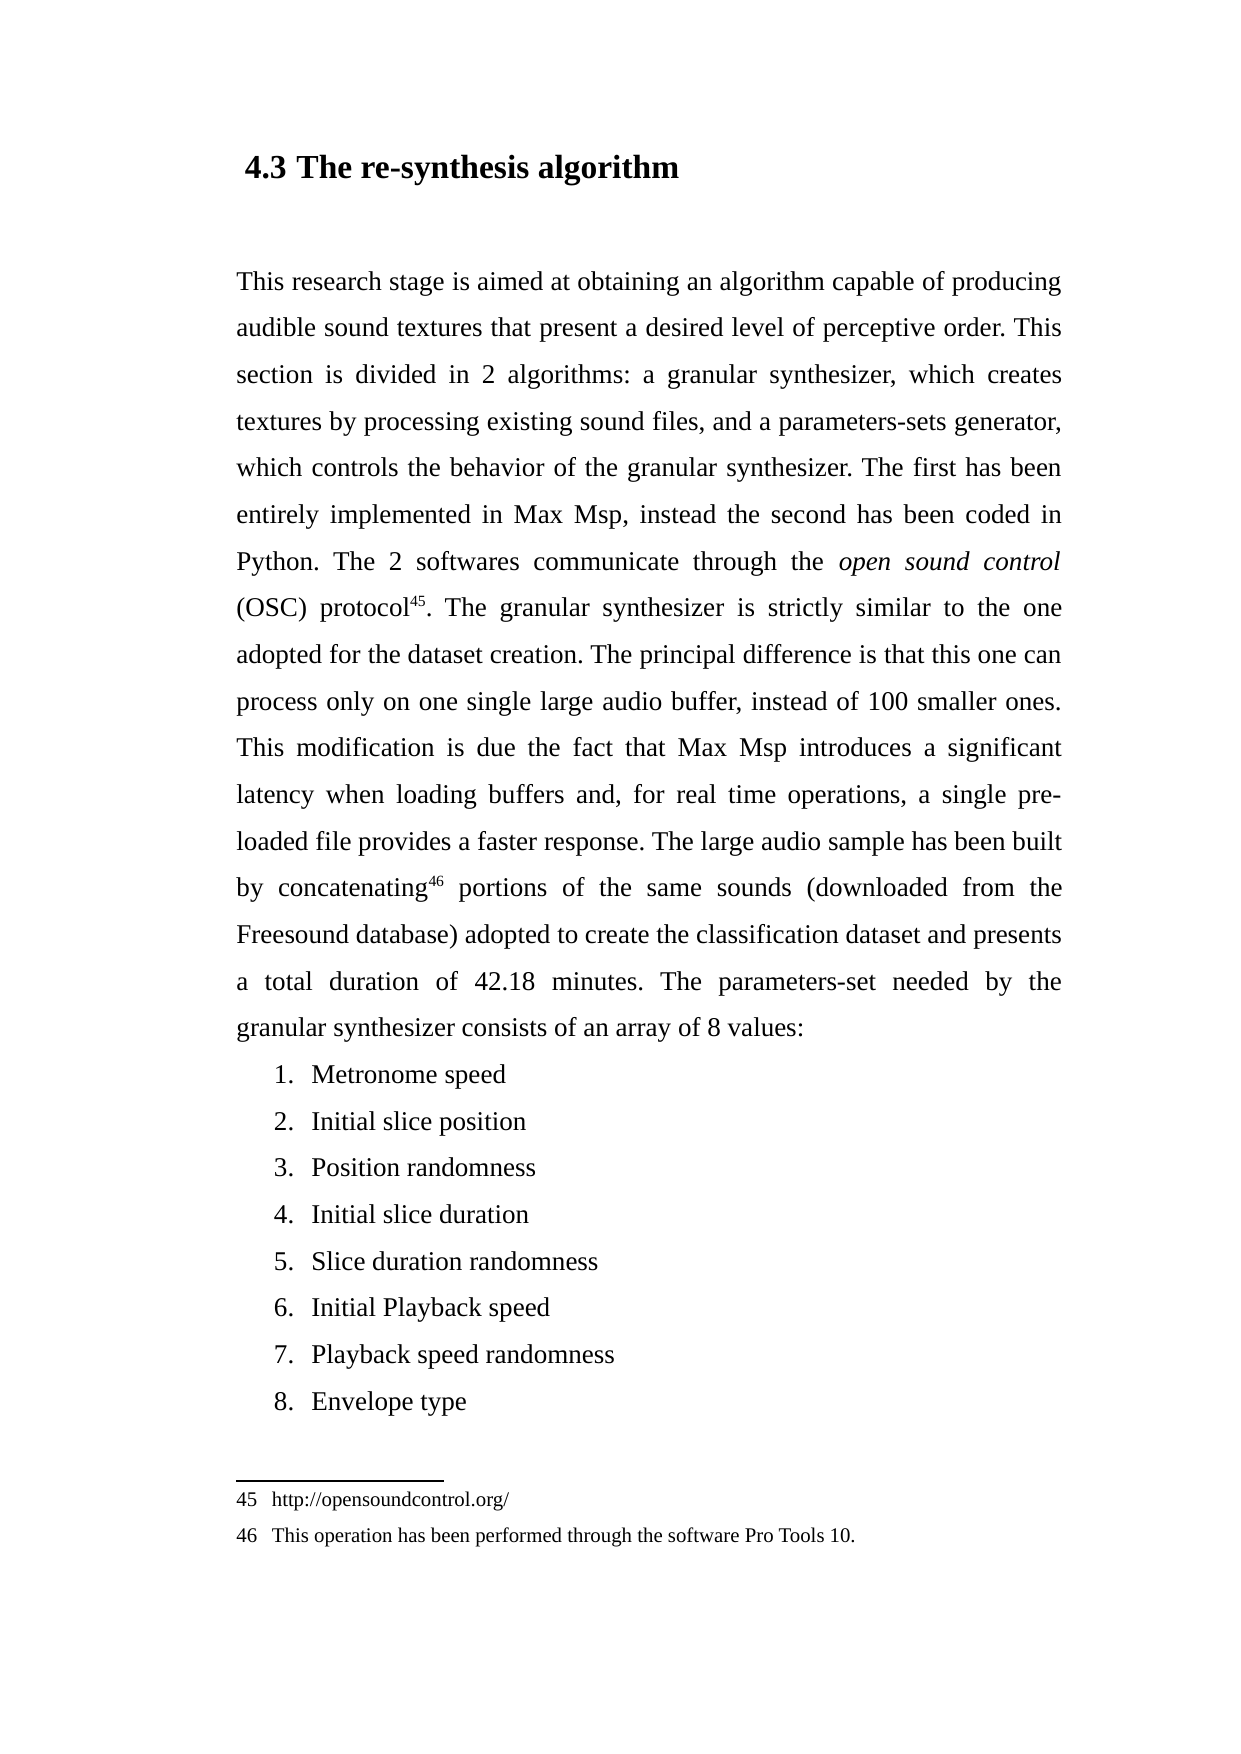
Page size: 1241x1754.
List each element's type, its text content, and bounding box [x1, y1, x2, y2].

text This operation has been performed through the software Pro Tools 10. [236, 1523, 1063, 1547]
list Slice duration randomness [274, 1245, 1063, 1276]
list Initial slice position [274, 1105, 1063, 1136]
list Initial Playback speed [274, 1291, 1063, 1322]
list Playback speed randomness [274, 1338, 1063, 1369]
list Envelope type [274, 1385, 1063, 1416]
text This research stage is aimed at obtaining an algorithm capable of producing audible sound textures that present a desired level of perceptive order. This section is divided in 2 algorithms: a granular synthesizer, which creates textures by processing existing sound files, and a parameters-sets generator, which controls the behavior of the granular synthesizer. The first has been entirely implemented in Max Msp, instead the second has been coded in Python. The 2 softwares communicate through the open sound control (OSC) protocol. The granular synthesizer is strictly similar to the one adopted for the dataset creation. The principal difference is that this one can process only on one single large audio buffer, instead of 100 smaller ones. This modification is due the fact that Max Msp introduces a significant latency when loading buffers and, for real time operations, a single pre-loaded file provides a faster response. The large audio sample has been built by concatenating portions of the same sounds (downloaded from the Freesound database) adopted to create the classification dataset and presents a total duration of 42.18 minutes. The parameters-set needed by the granular synthesizer consists of an array of 8 values: [236, 265, 1063, 1042]
list Metronome speed [274, 1058, 1063, 1089]
subtitle The re-synthesis algorithm [236, 148, 1063, 186]
list Position randomness [274, 1151, 1063, 1182]
text http://opensoundcontrol.org/ [236, 1487, 1063, 1511]
list Initial slice duration [274, 1198, 1063, 1229]
